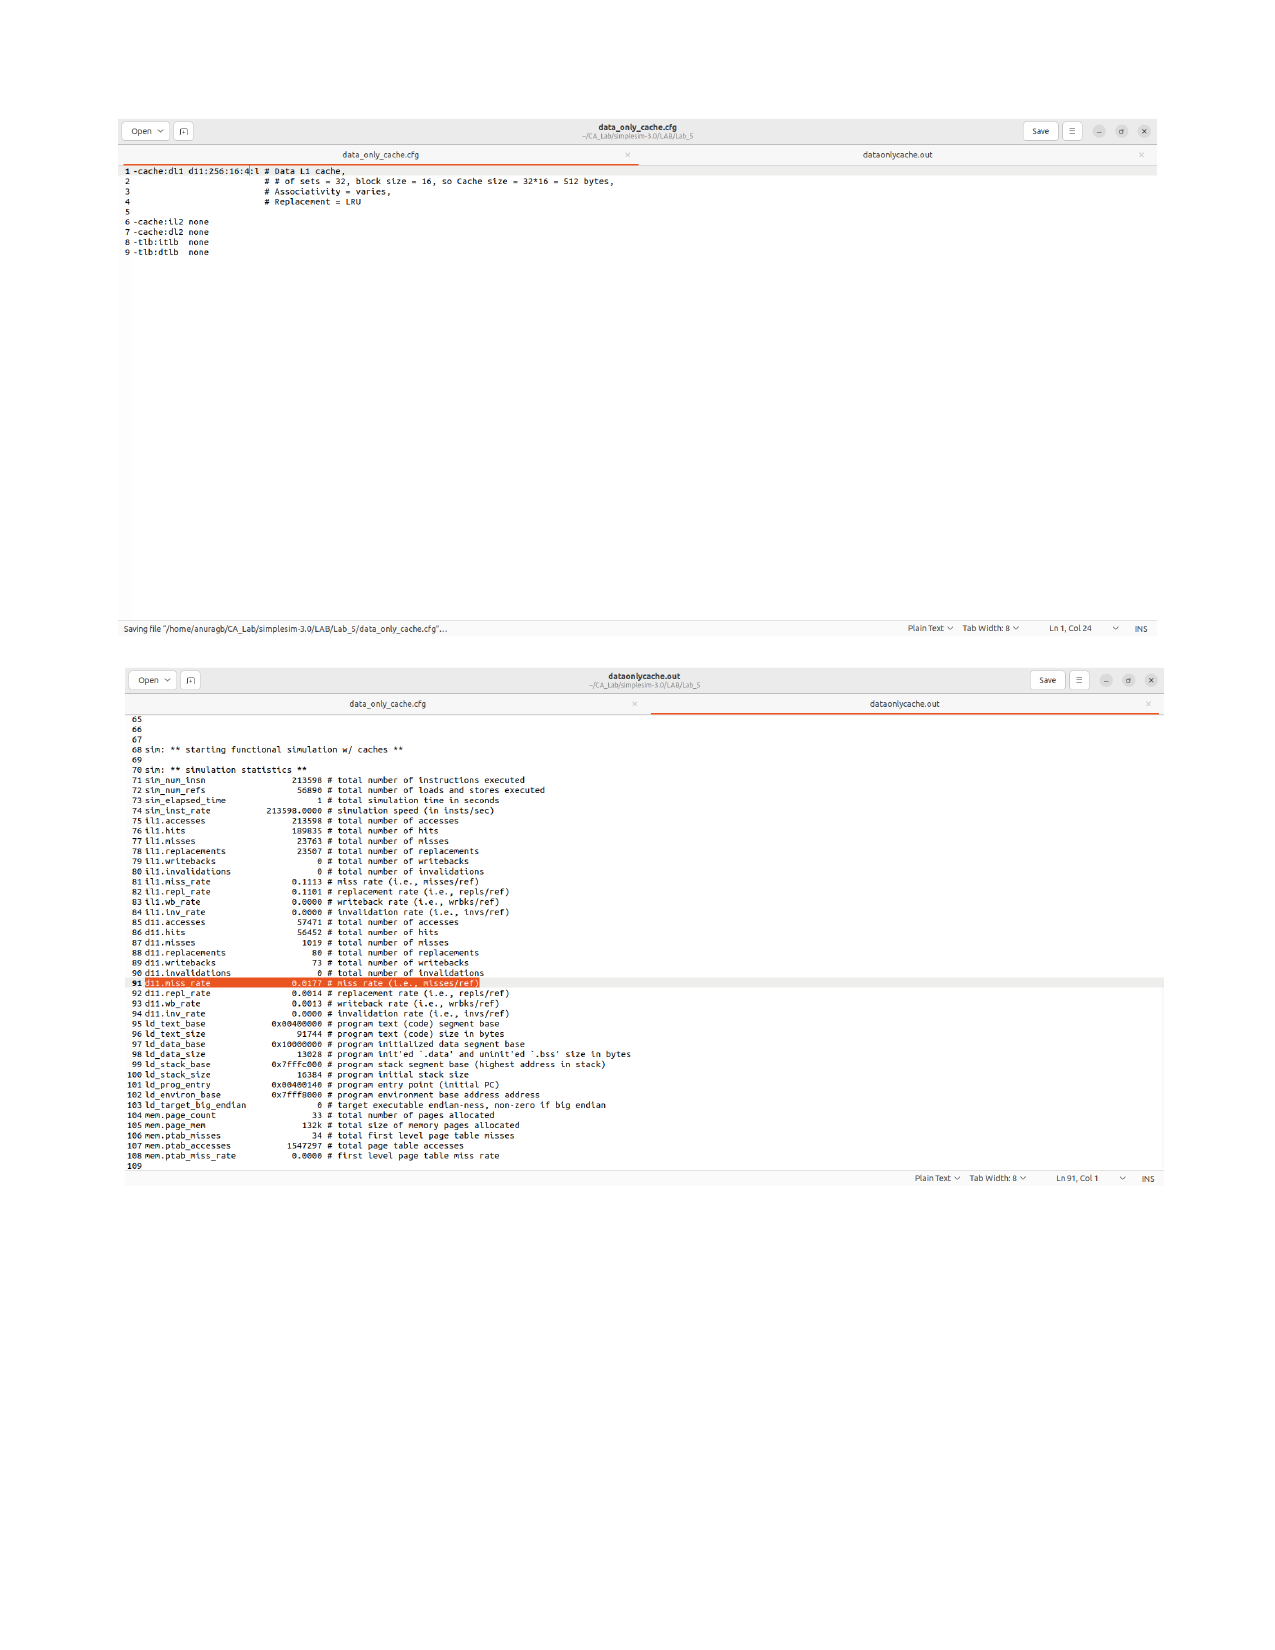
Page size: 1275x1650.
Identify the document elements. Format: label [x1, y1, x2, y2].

picture [125, 667, 1164, 1186]
picture [118, 118, 1157, 636]
